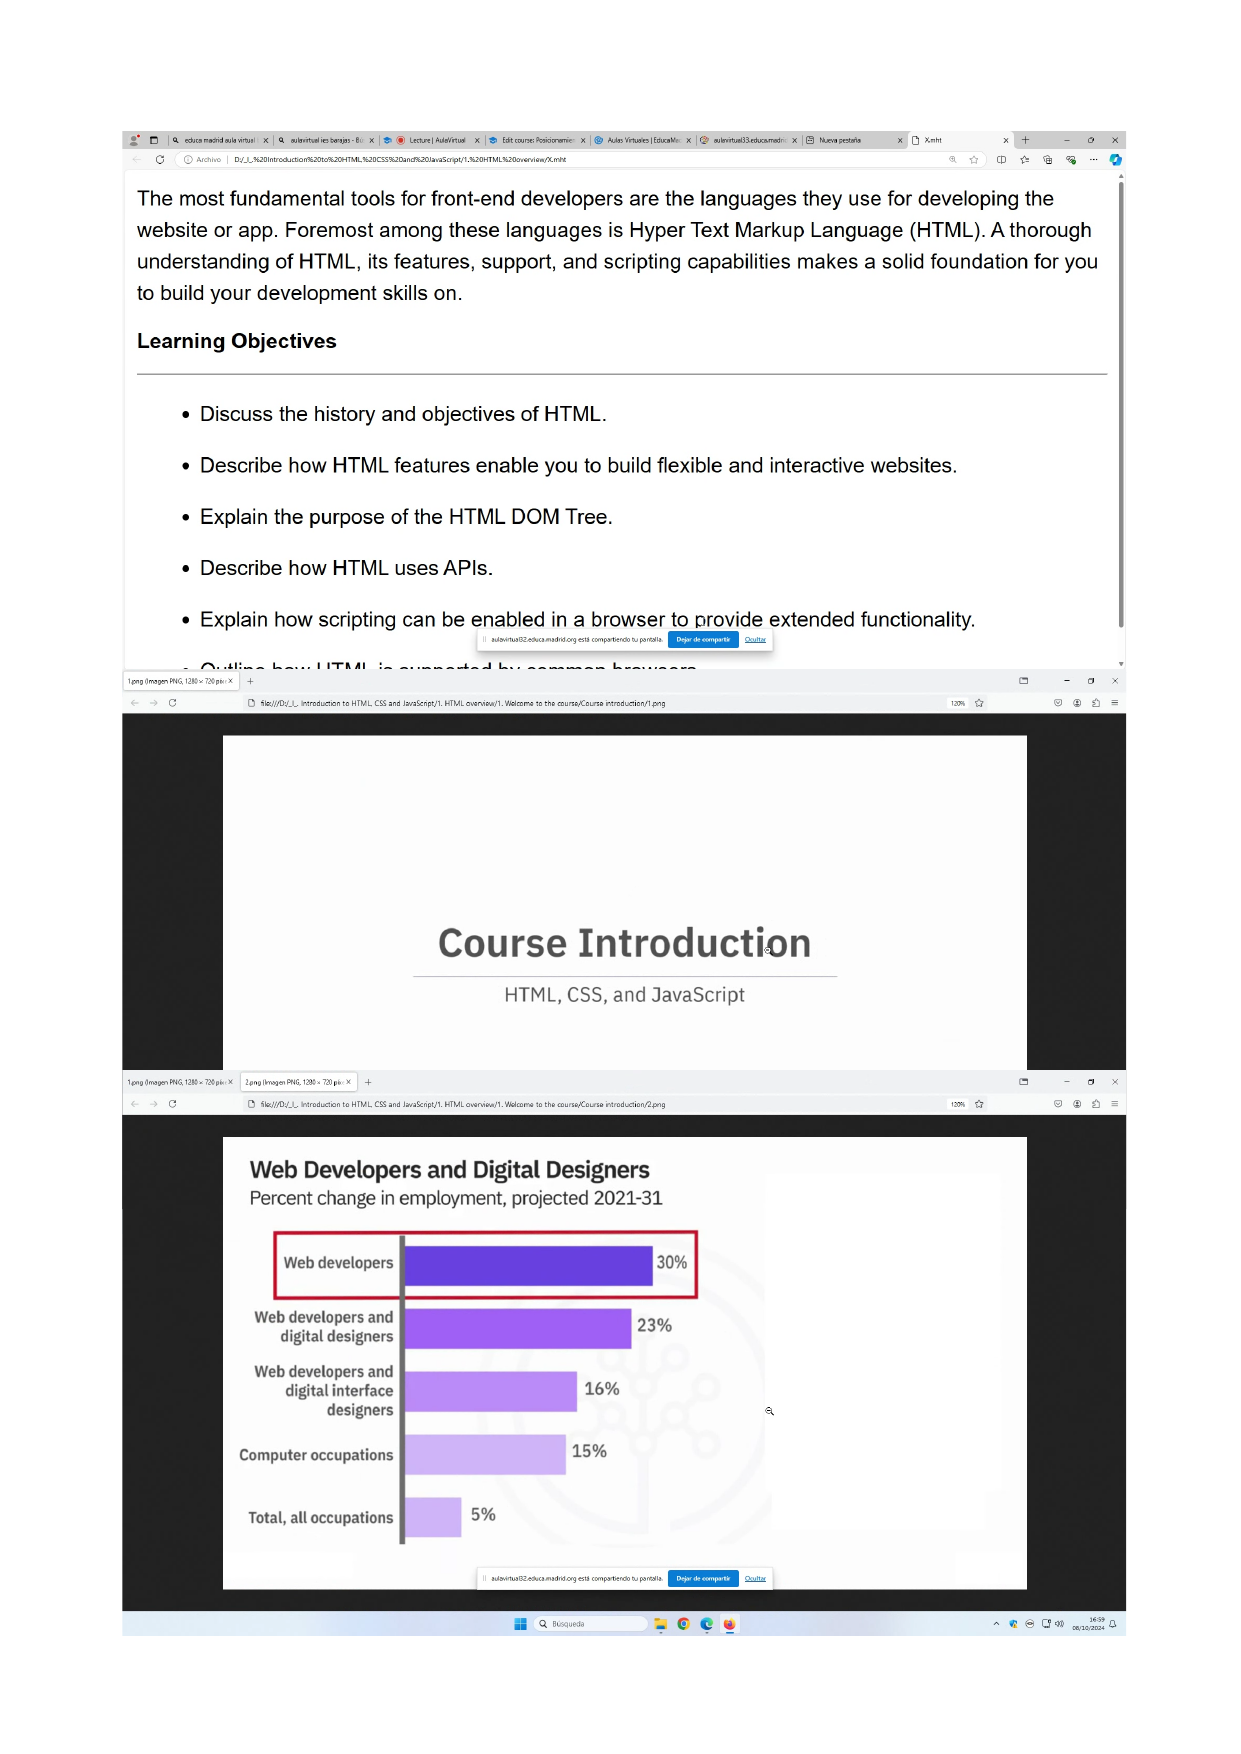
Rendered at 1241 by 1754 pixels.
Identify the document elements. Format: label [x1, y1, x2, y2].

picture [122, 131, 1127, 1636]
